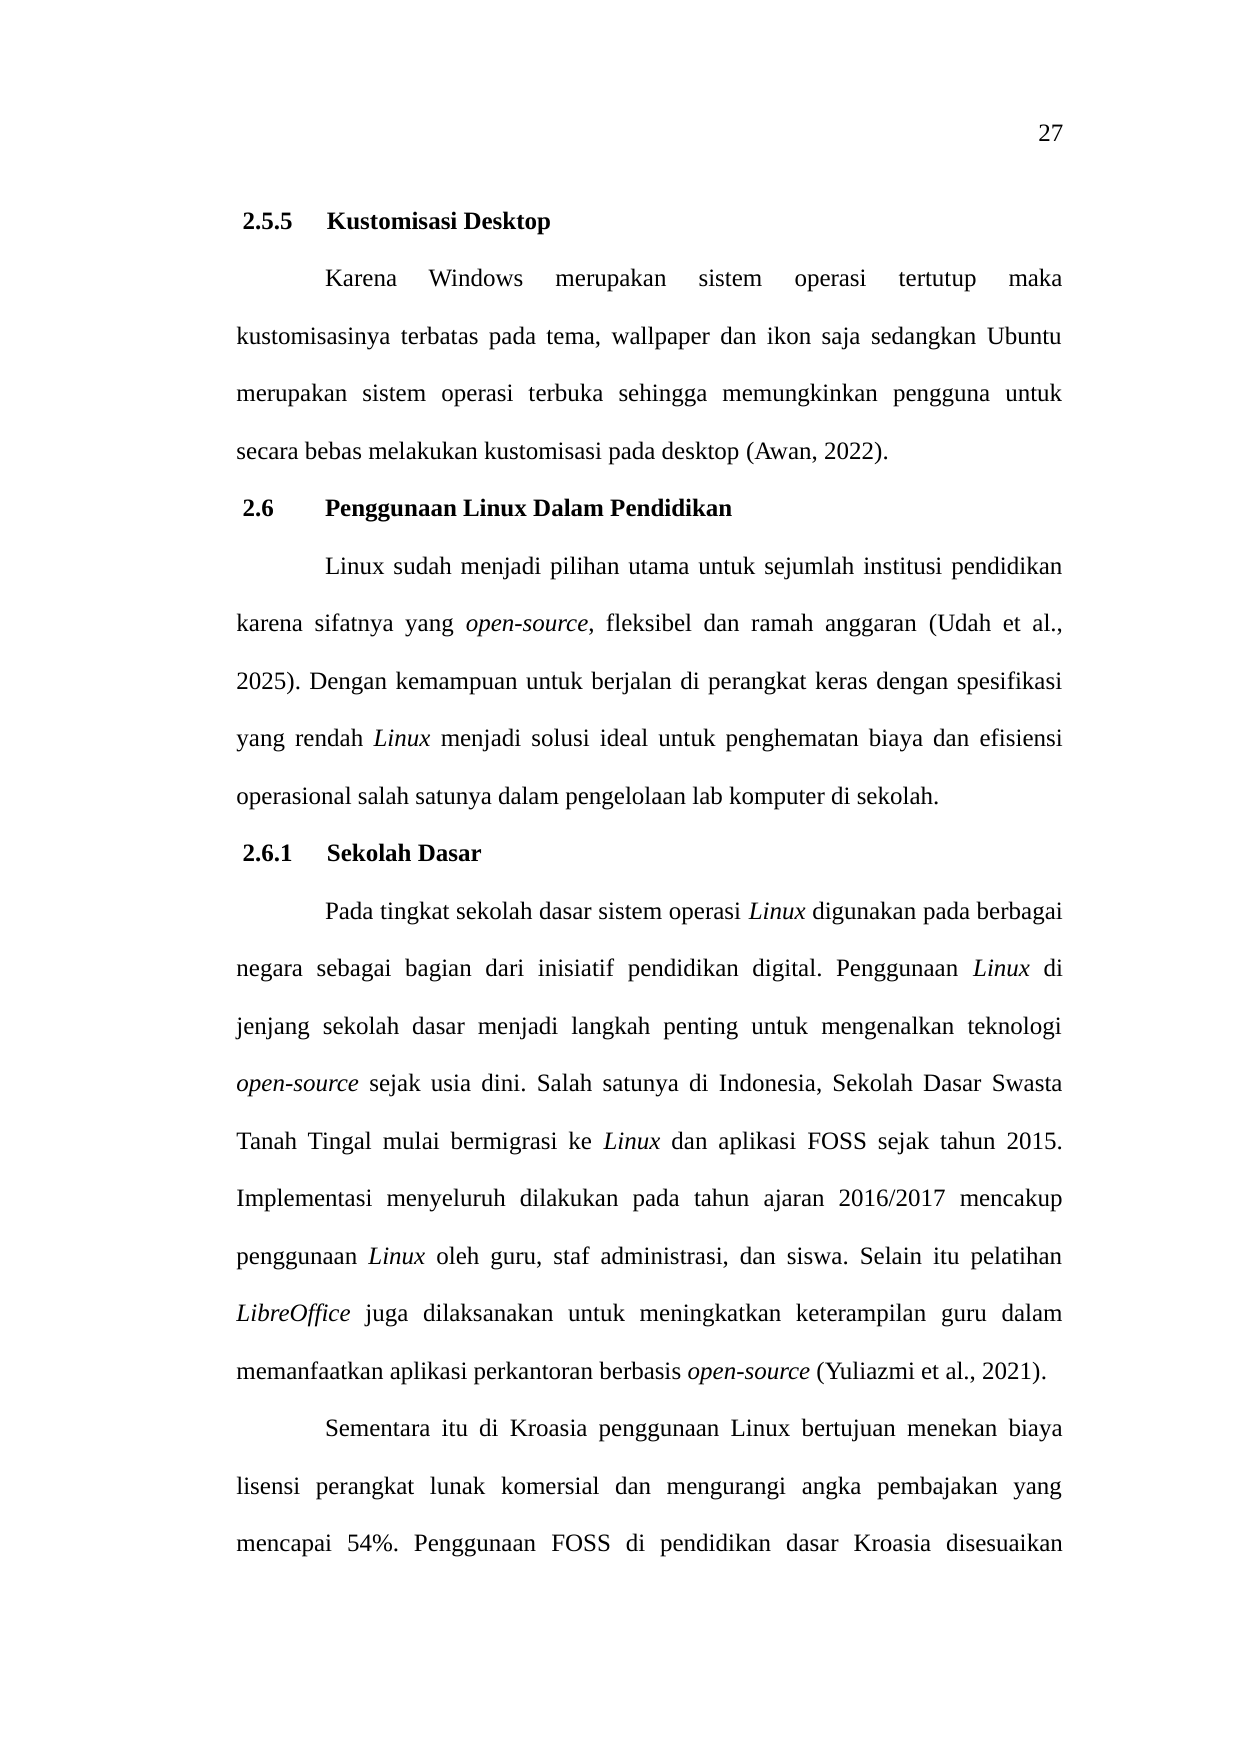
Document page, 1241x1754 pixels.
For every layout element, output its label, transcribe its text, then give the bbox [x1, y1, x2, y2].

text Karena Windows merupakan sistem operasi tertutup maka kustomisasinya terbatas pada tema, wallpaper dan ikon saja sedangkan Ubuntu merupakan sistem operasi terbuka sehingga memungkinkan pengguna untuk secara bebas melakukan kustomisasi pada desktop (Awan, 2022). [236, 263, 1063, 465]
text Sementara itu di Kroasia penggunaan Linux bertujuan menekan biaya lisensi perangkat lunak komersial dan mengurangi angka pembajakan yang mencapai 54%. Penggunaan FOSS di pendidikan dasar Kroasia disesuaikan [236, 1413, 1063, 1557]
subtitle Penggunaan Linux dalam Pendidikan [236, 493, 1063, 522]
subtitle Sekolah Dasar [236, 838, 1063, 867]
subtitle Kustomisasi Desktop [236, 206, 1063, 235]
text Pada tingkat sekolah dasar sistem operasi Linux digunakan pada berbagai negara sebagai bagian dari inisiatif pendidikan digital. Penggunaan Linux di jenjang sekolah dasar menjadi langkah penting untuk mengenalkan teknologi open-source sejak usia dini. Salah satunya di Indonesia, Sekolah Dasar Swasta Tanah Tingal mulai bermigrasi ke Linux dan aplikasi FOSS sejak tahun 2015. Implementasi menyeluruh dilakukan pada tahun ajaran 2016/2017 mencakup penggunaan Linux oleh guru, staf administrasi, dan siswa. Selain itu pelatihan LibreOffice juga dilaksanakan untuk meningkatkan keterampilan guru dalam memanfaatkan aplikasi perkantoran berbasis open-source (Yuliazmi et al., 2021)⁠. [236, 896, 1063, 1385]
text Linux sudah menjadi pilihan utama untuk sejumlah institusi pendidikan karena sifatnya yang open-source, fleksibel dan ramah anggaran (Udah et al., 2025). Dengan kemampuan untuk berjalan di perangkat keras dengan spesifikasi yang rendah Linux menjadi solusi ideal untuk penghematan biaya dan efisiensi operasional salah satunya dalam pengelolaan lab komputer di sekolah. [236, 551, 1063, 810]
